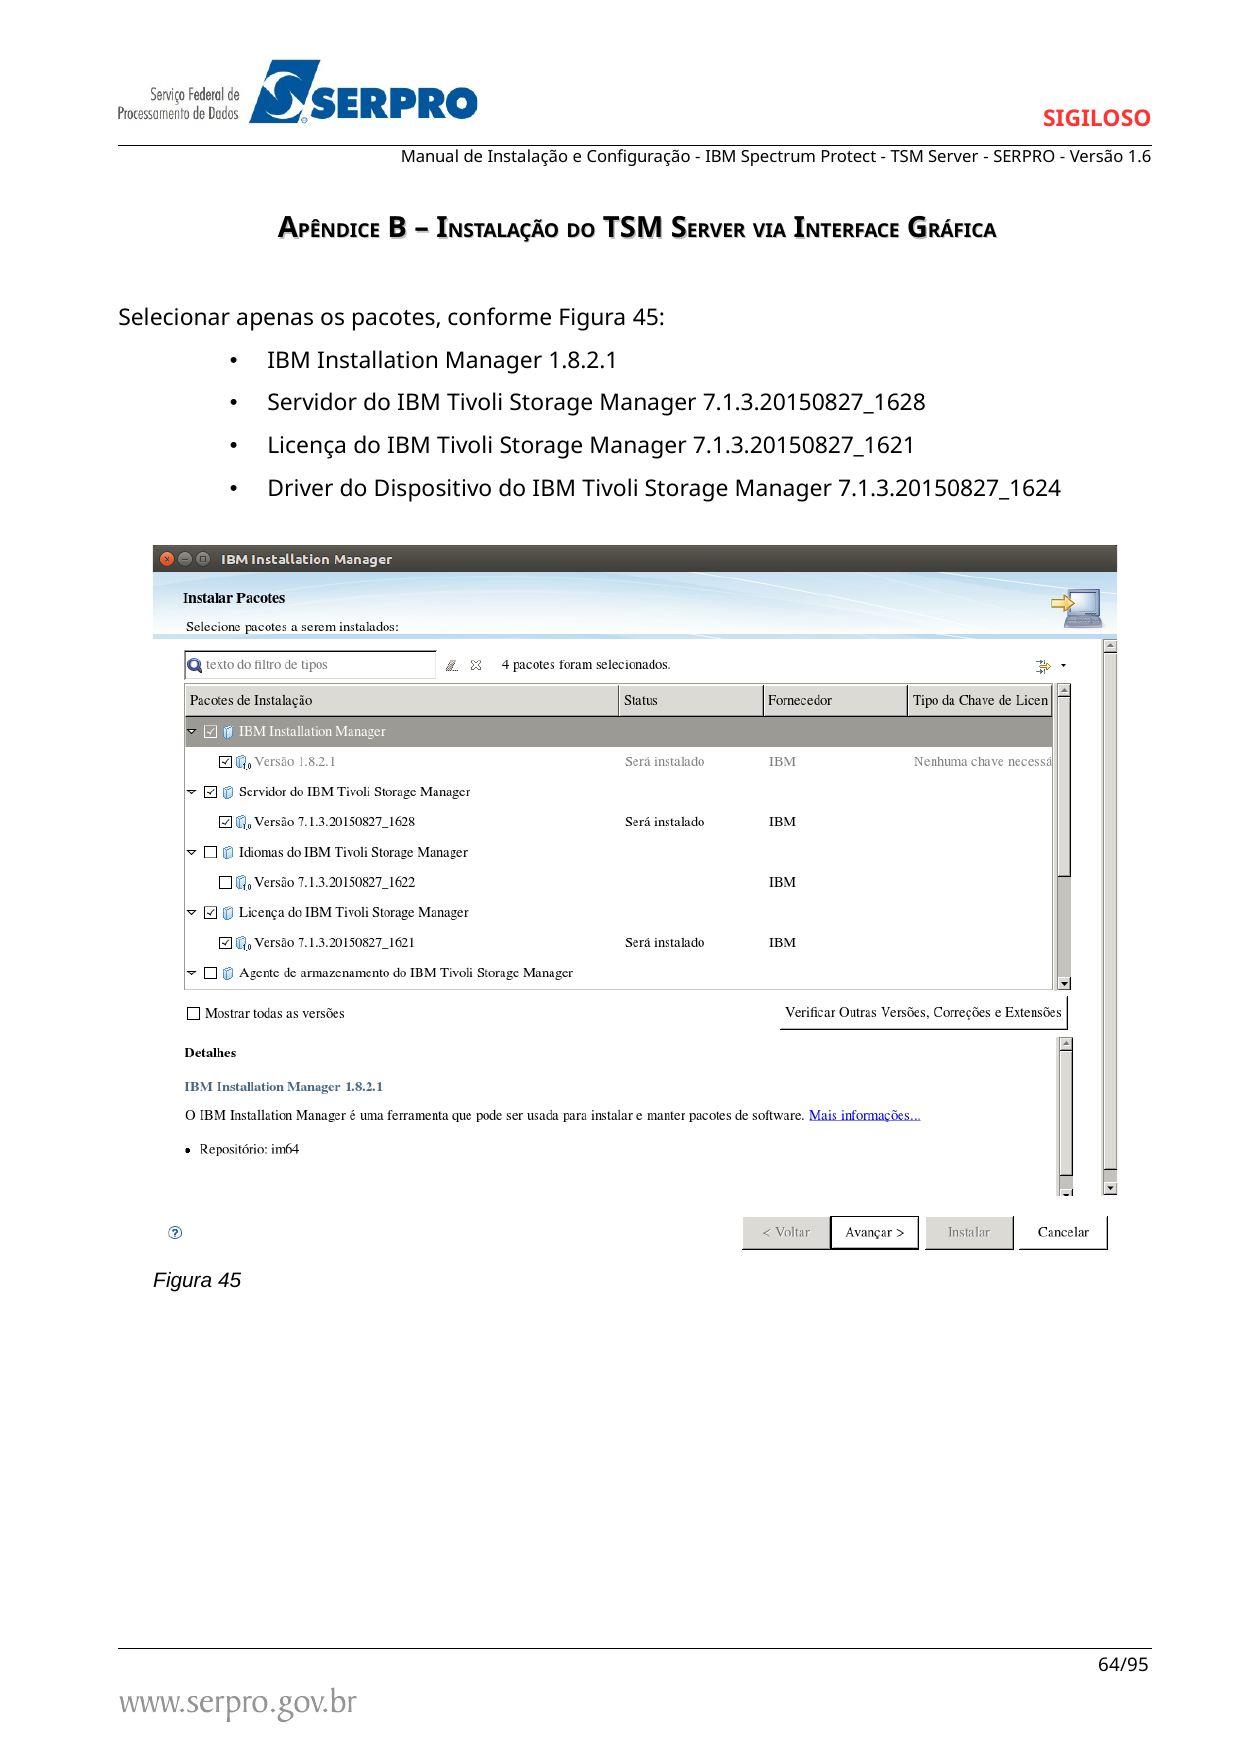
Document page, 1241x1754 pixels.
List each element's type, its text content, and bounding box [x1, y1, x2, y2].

list Licença do IBM Tivoli Storage Manager 7.1.3.20150827_1621 [229, 429, 1152, 460]
text Selecionar apenas os pacotes, conforme Figura 45: [118, 301, 1152, 332]
list Driver do Dispositivo do IBM Tivoli Storage Manager 7.1.3.20150827_1624 [229, 472, 1152, 503]
text Figura 45 [153, 1269, 1117, 1292]
picture [118, 59, 478, 124]
picture [152, 545, 1118, 1269]
list IBM Installation Manager 1.8.2.1 [229, 343, 1152, 374]
subtitle Apêndice B – Instalação do TSM Server via Interface Gráfica [118, 207, 1152, 246]
list Servidor do IBM Tivoli Storage Manager 7.1.3.20150827_1628 [229, 386, 1152, 417]
